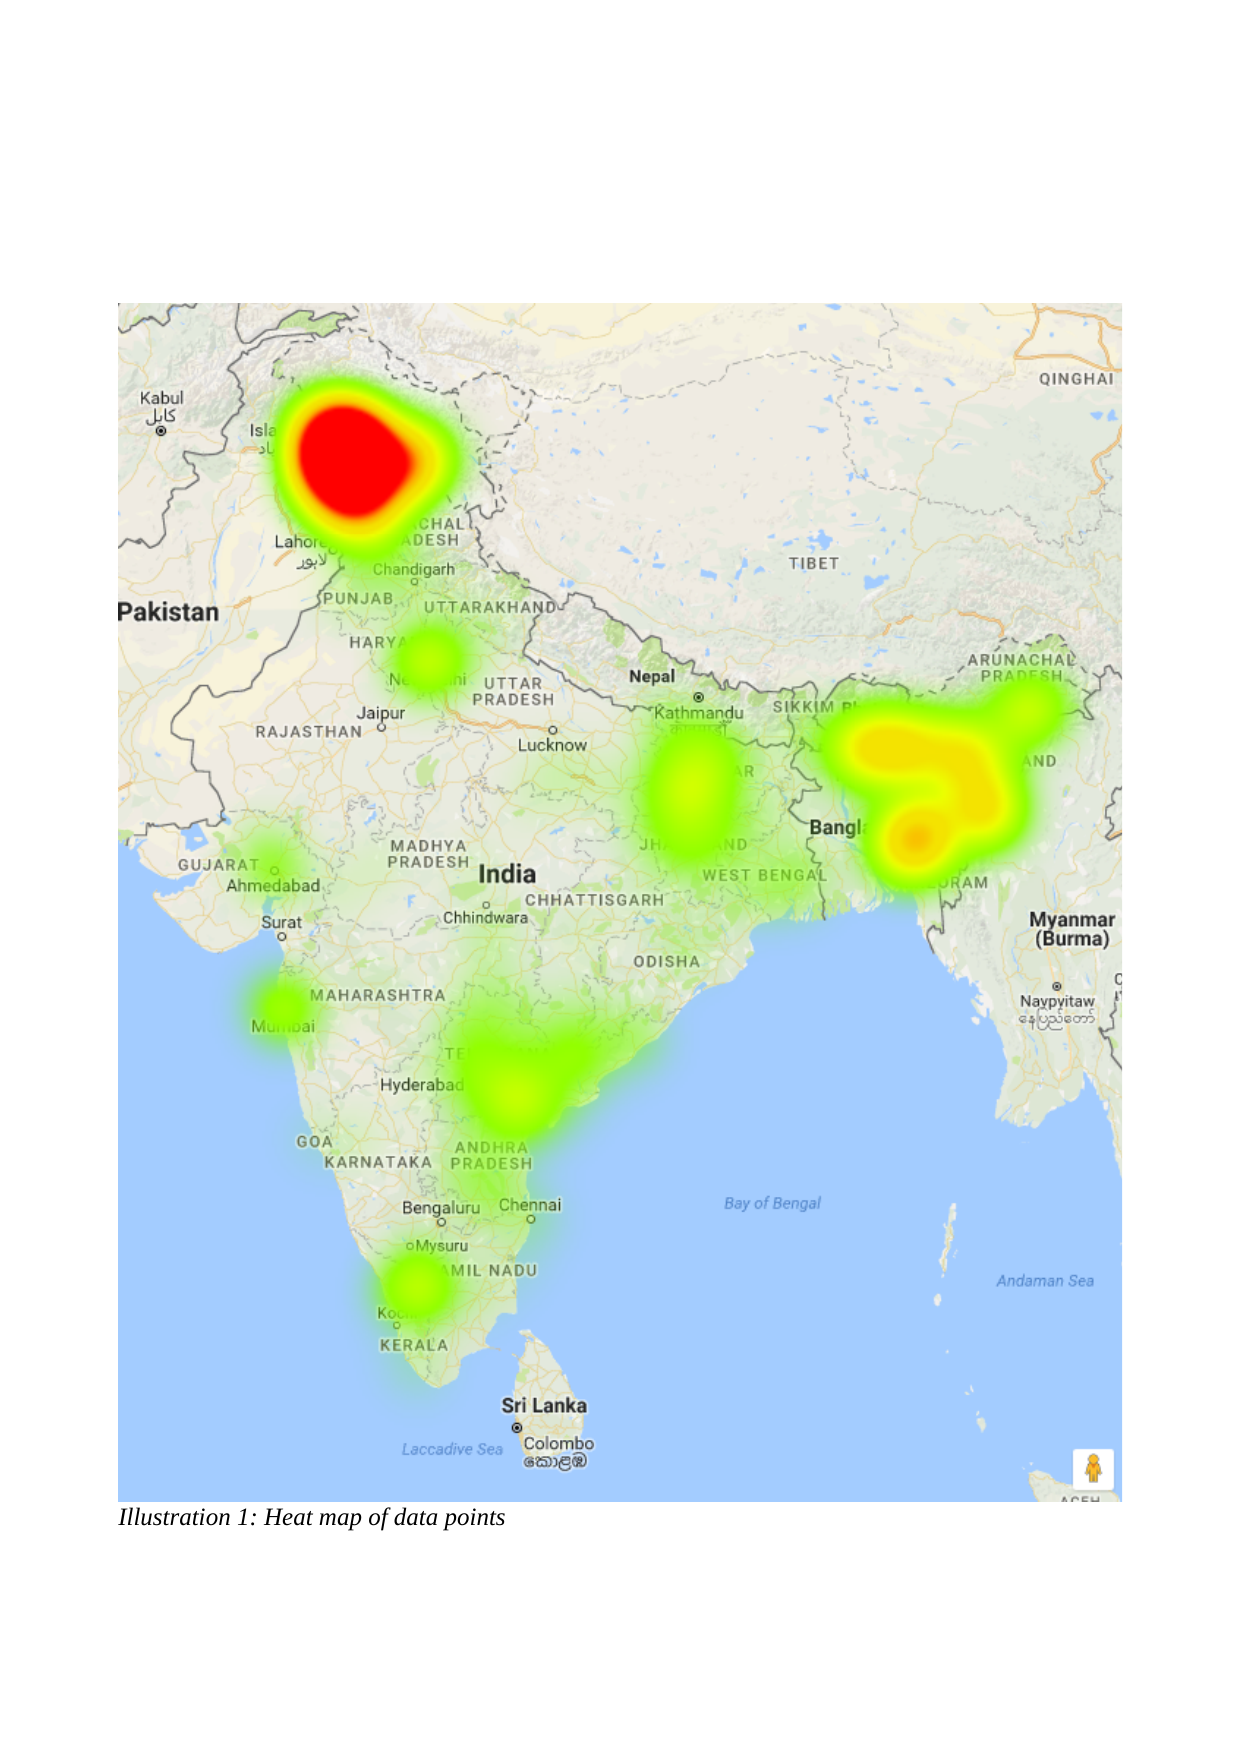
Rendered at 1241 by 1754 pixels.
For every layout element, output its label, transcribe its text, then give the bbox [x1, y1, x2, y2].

picture [118, 303, 1123, 1502]
text Illustration 1: Heat map of data points [118, 1502, 1122, 1530]
